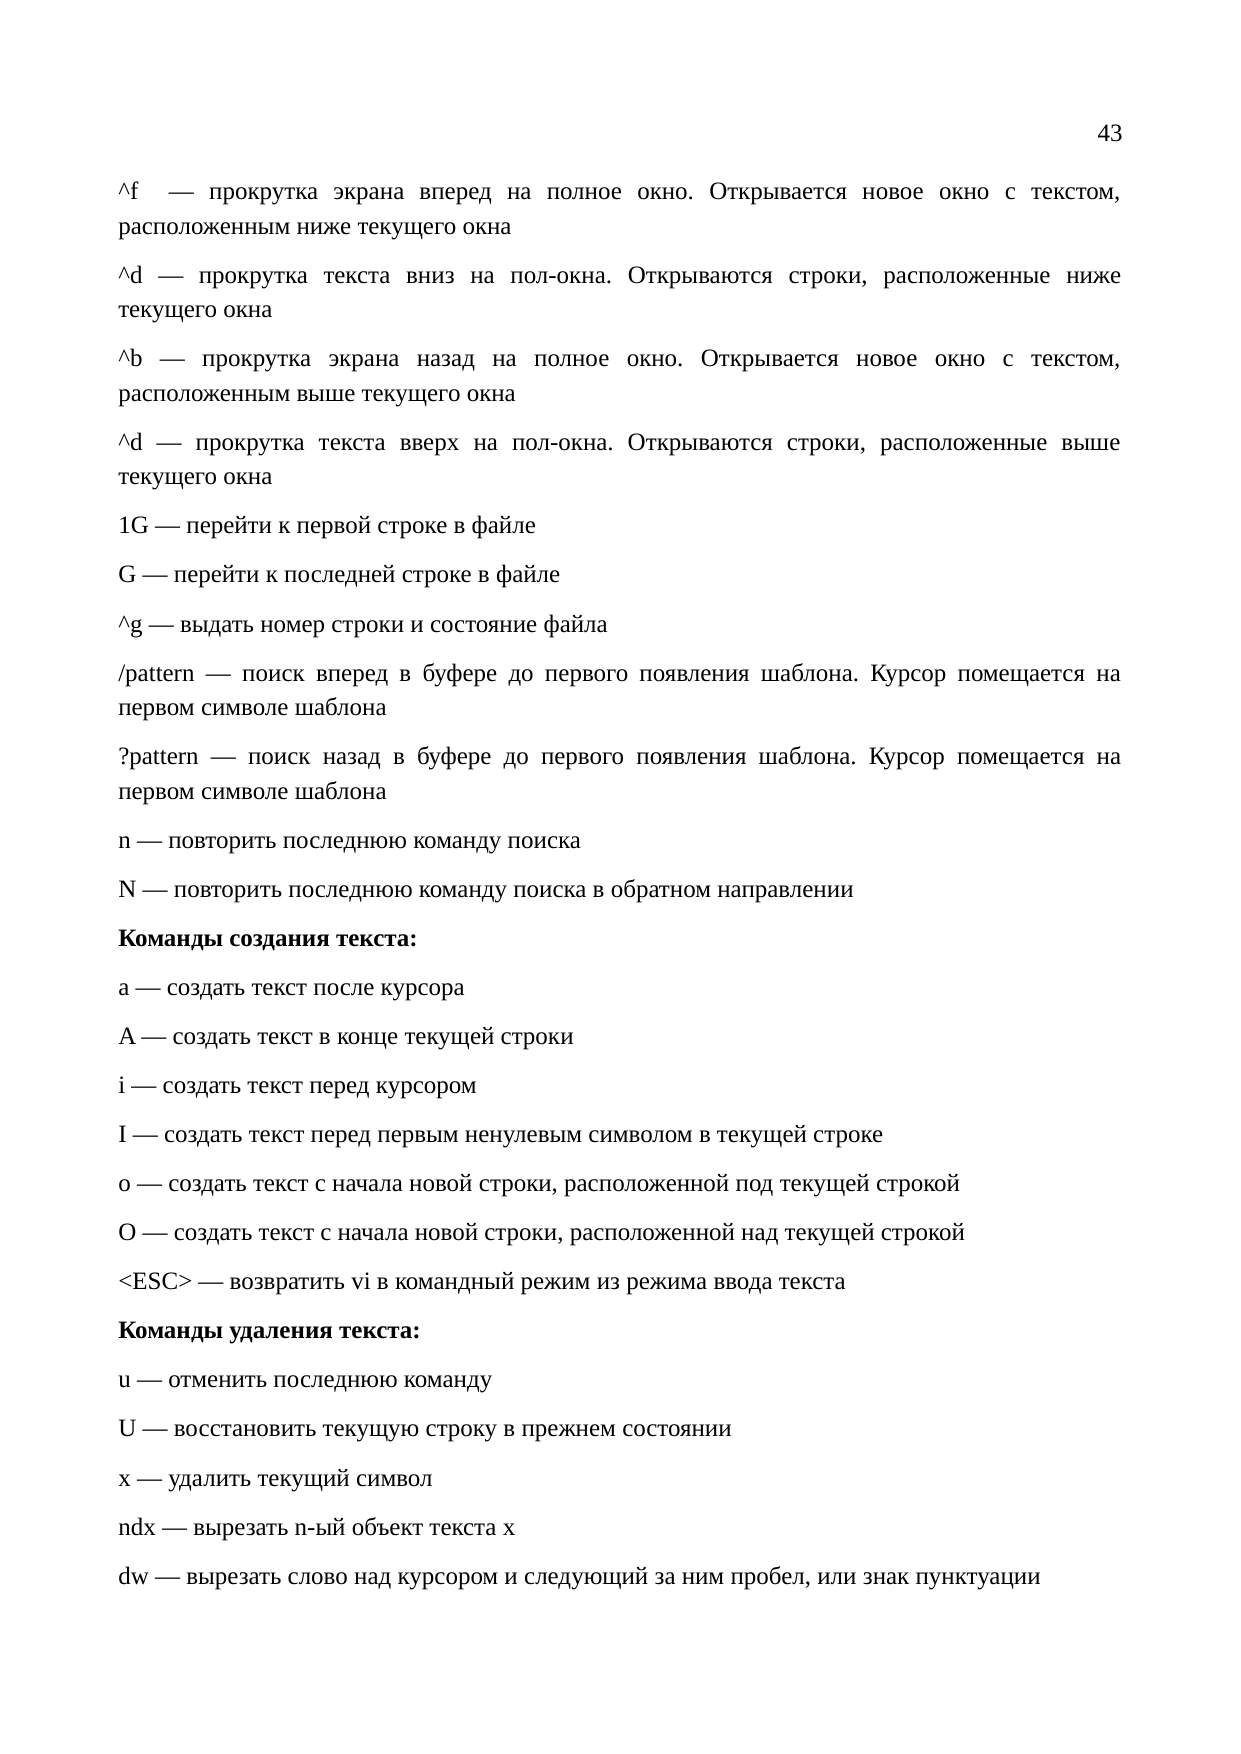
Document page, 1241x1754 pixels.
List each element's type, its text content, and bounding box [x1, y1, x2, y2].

text N — повторить последнюю команду поиска в обратном направлении [118, 874, 1122, 903]
text ^g — выдать номер строки и состояние файла [118, 609, 1122, 637]
text ^d — прокрутка текста вверх на пол-окна. Открываются строки, расположенные выше текущего окна [118, 427, 1122, 490]
text n — повторить последнюю команду поиска [118, 825, 1122, 853]
text I — создать текст перед первым ненулевым символом в текущей строке [118, 1119, 1122, 1148]
text i — создать текст перед курсором [118, 1070, 1122, 1099]
text o — создать текст с начала новой строки, расположенной под текущей строкой [118, 1168, 1122, 1197]
text ^b — прокрутка экрана назад на полное окно. Открывается новое окно с текстом, расположенным выше текущего окна [118, 343, 1122, 407]
text ?pattern — поиск назад в буфере до первого появления шаблона. Курсор помещается на первом символе шаблона [118, 741, 1122, 804]
text ^f — прокрутка экрана вперед на полное окно. Открывается новое окно с текстом, расположенным ниже текущего окна [118, 176, 1122, 239]
text 1G — перейти к первой строке в файле [118, 511, 1122, 539]
text x — удалить текущий символ [118, 1463, 1122, 1491]
text a — создать текст после курсора [118, 972, 1122, 1001]
text Команды удаления текста: [118, 1315, 1122, 1344]
text Команды создания текста: [118, 923, 1122, 952]
text <ESC> — возвратить vi в командный режим из режима ввода текста [118, 1266, 1122, 1295]
text ndx — вырезать n-ый объект текста x [118, 1512, 1122, 1540]
text G — перейти к последней строке в файле [118, 559, 1122, 588]
text A — создать текст в конце текущей строки [118, 1021, 1122, 1050]
text /pattern — поиск вперед в буфере до первого появления шаблона. Курсор помещается на первом символе шаблона [118, 658, 1122, 721]
text O — создать текст с начала новой строки, расположенной над текущей строкой [118, 1217, 1122, 1246]
text u — отменить последнюю команду [118, 1364, 1122, 1393]
text dw — вырезать слово над курсором и следующий за ним пробел, или знак пунктуации [118, 1561, 1122, 1589]
text ^d — прокрутка текста вниз на пол-окна. Открываются строки, расположенные ниже текущего окна [118, 260, 1122, 323]
text U — восстановить текущую строку в прежнем состоянии [118, 1413, 1122, 1442]
